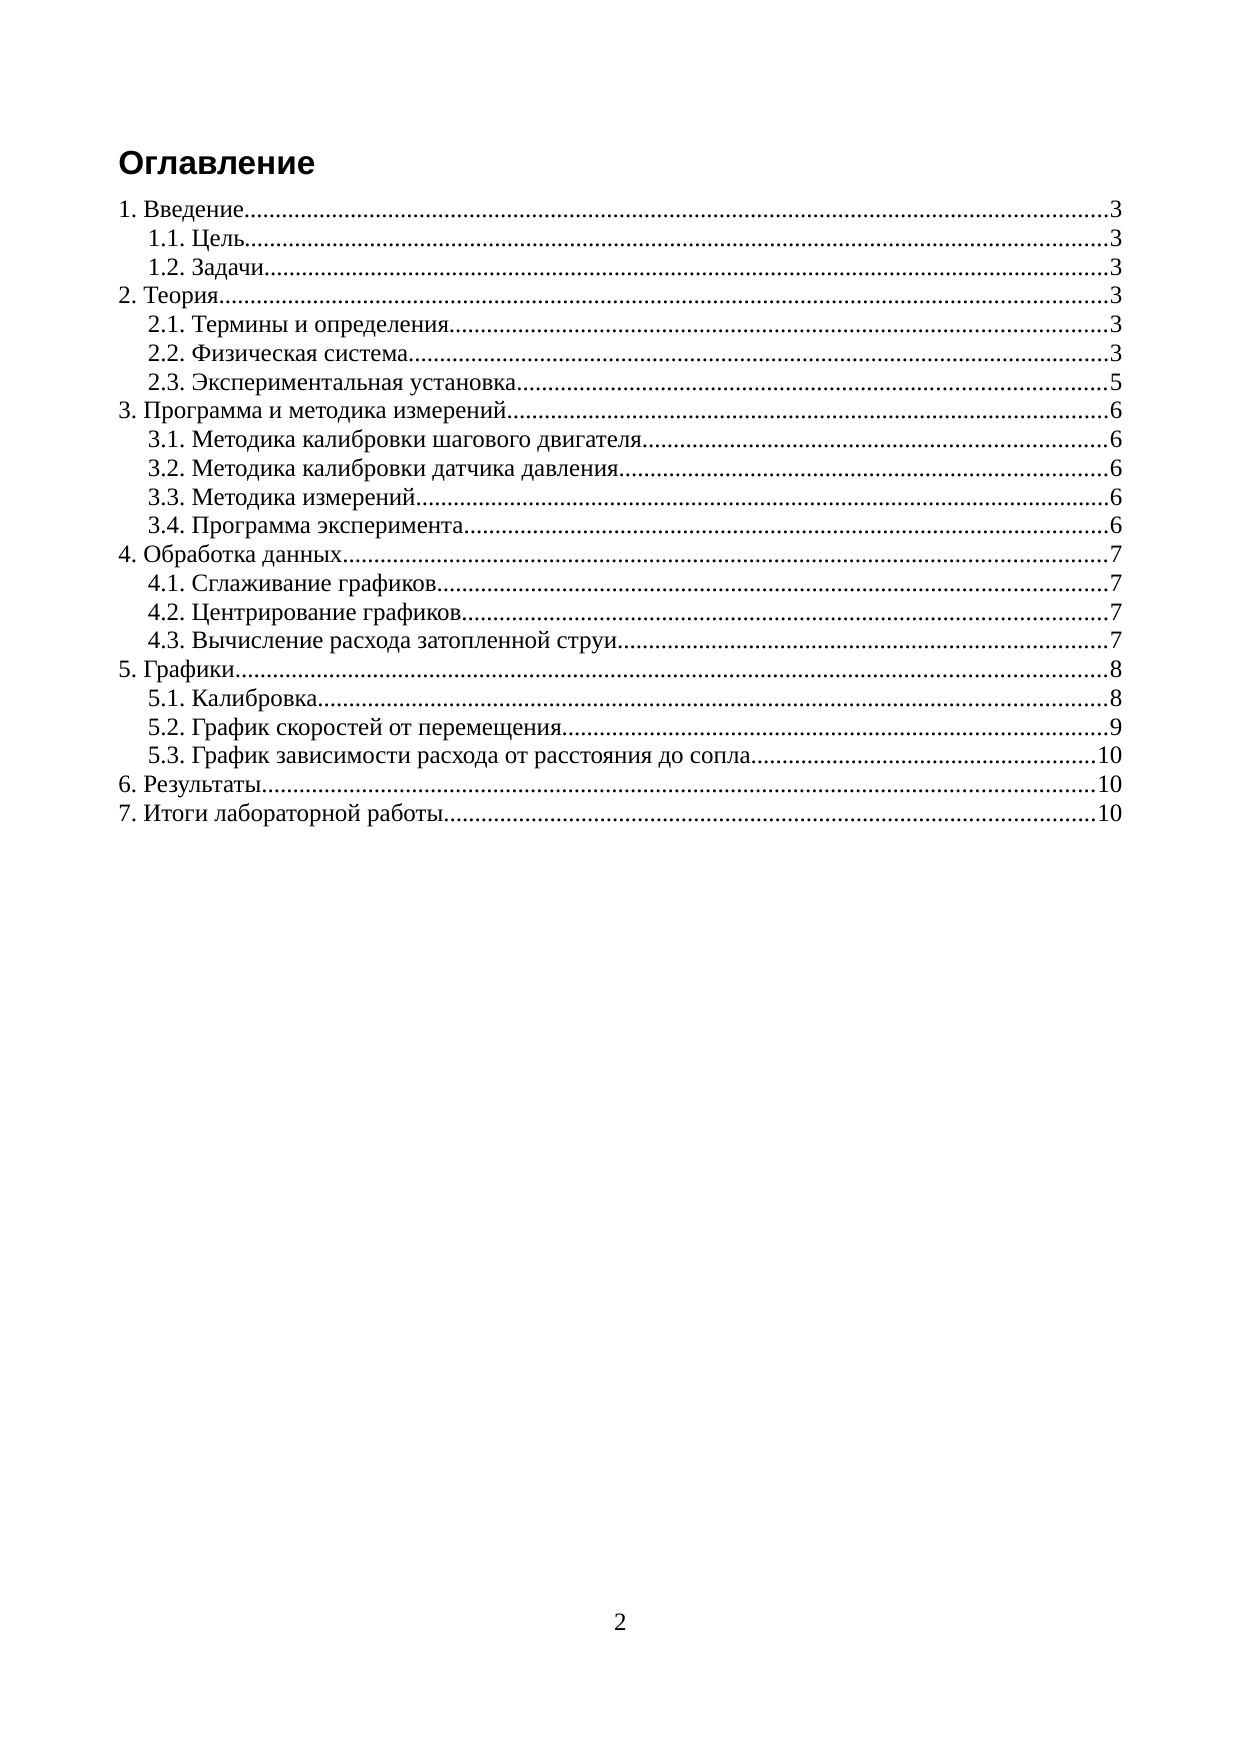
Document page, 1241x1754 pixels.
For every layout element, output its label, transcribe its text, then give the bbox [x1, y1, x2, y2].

text 4.1. Сглаживание графиков 7 [148, 568, 1122, 597]
text 5.1. Калибровка 8 [148, 683, 1122, 712]
text 6. Результаты 10 [118, 769, 1122, 798]
text 3. Программа и методика измерений 6 [118, 395, 1122, 424]
text 5.2. График скоростей от перемещения 9 [148, 712, 1122, 740]
text 3.2. Методика калибровки датчика давления 6 [148, 453, 1122, 482]
text 7. Итоги лабораторной работы 10 [118, 798, 1122, 827]
text 1.2. Задачи 3 [148, 252, 1122, 280]
text 3.4. Программа эксперимента 6 [148, 510, 1122, 539]
text 1. Введение 3 [118, 194, 1122, 223]
text 4. Обработка данных 7 [118, 539, 1122, 568]
text 2.2. Физическая система 3 [148, 338, 1122, 367]
text 5.3. График зависимости расхода от расстояния до сопла 10 [148, 740, 1122, 769]
text 2.3. Экспериментальная установка 5 [148, 367, 1122, 395]
text 4.3. Вычисление расхода затопленной струи 7 [148, 625, 1122, 654]
text 3.3. Методика измерений 6 [148, 482, 1122, 510]
text 2. Теория 3 [118, 280, 1122, 309]
text 1.1. Цель 3 [148, 223, 1122, 252]
text 5. Графики 8 [118, 654, 1122, 683]
subtitle Оглавление [118, 143, 1122, 182]
text 4.2. Центрирование графиков 7 [148, 597, 1122, 625]
text 3.1. Методика калибровки шагового двигателя 6 [148, 424, 1122, 453]
text 2.1. Термины и определения 3 [148, 309, 1122, 338]
